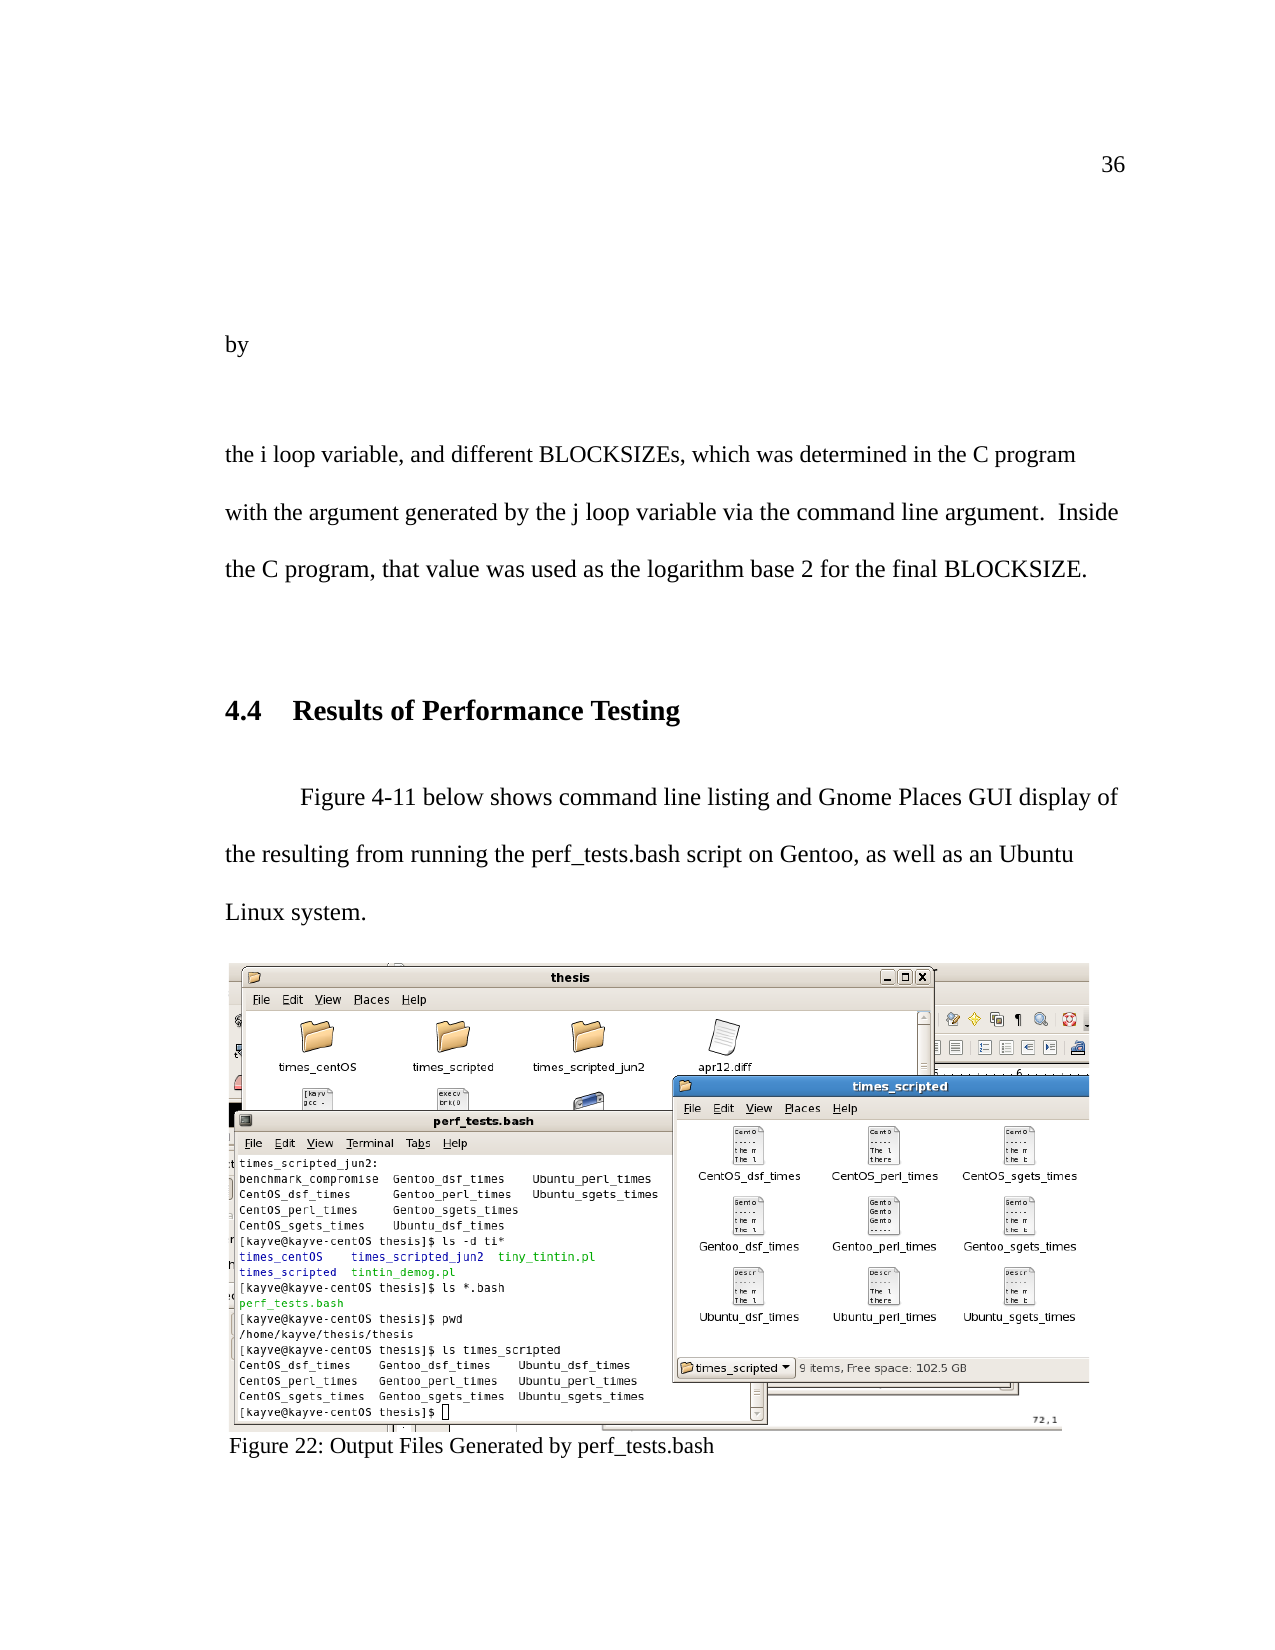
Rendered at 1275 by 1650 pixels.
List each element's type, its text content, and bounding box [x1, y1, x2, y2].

text by [225, 330, 1125, 358]
text Figure 22: Output Files Generated by perf_tests.bash [229, 1432, 1090, 1458]
subtitle Results of Performance Testing [225, 693, 1125, 727]
text the i loop variable, and different BLOCKSIZEs, which was determined in the C program with the argument generated by the j loop variable via the command line argument. Inside the C program, that value was used as the logarithm base 2 for the final BLOCKSIZE. [225, 440, 1125, 583]
picture [228, 963, 1090, 1432]
text Figure 4-11 below shows command line listing and Gnome Places GUI display of the resulting from running the perf_tests.bash script on Gentoo, as well as an Ubuntu Linux system. [225, 782, 1125, 926]
